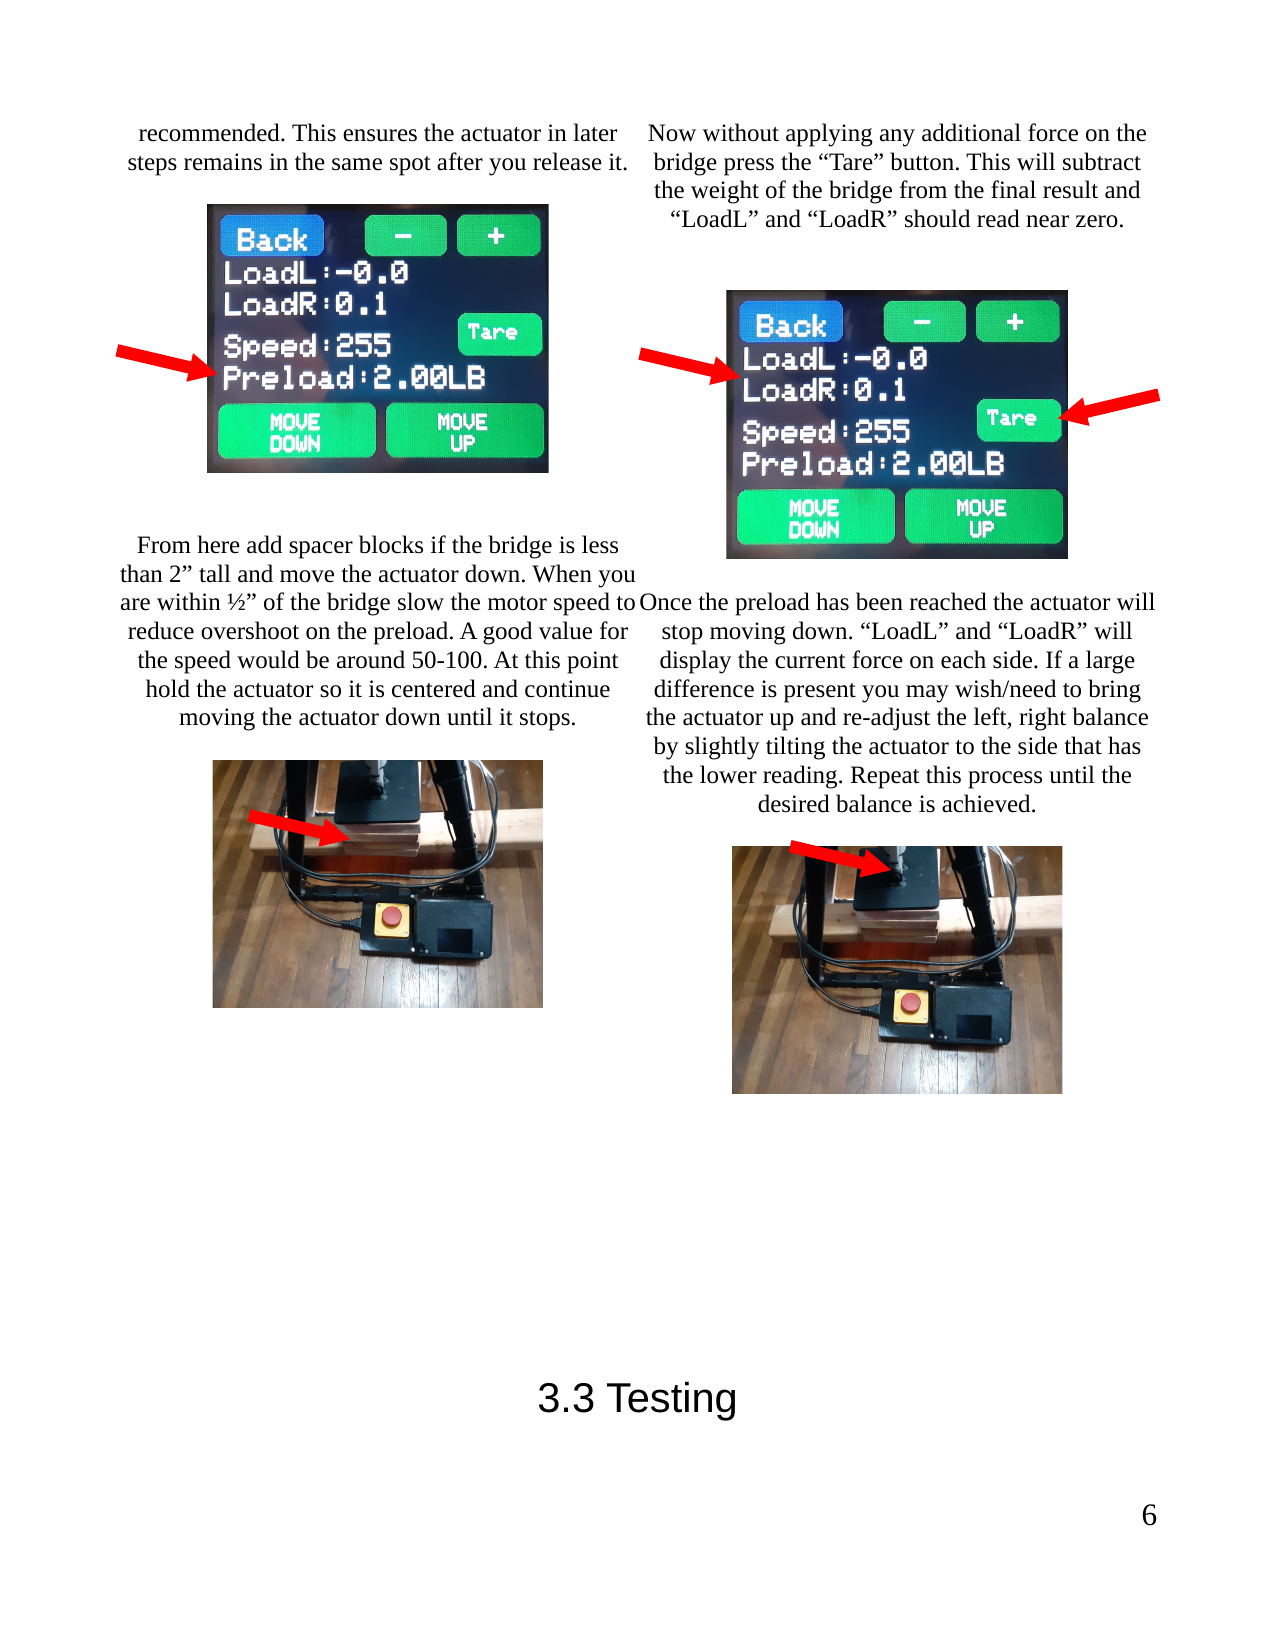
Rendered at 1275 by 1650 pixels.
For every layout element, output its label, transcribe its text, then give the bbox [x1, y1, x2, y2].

text From here add spacer blocks if the bridge is less than 2” tall and move the actuator down. When you are within ½” of the bridge slow the motor speed to reduce overshoot on the preload. A good value for the speed would be around 50-100. At this point hold the actuator so it is centered and continue moving the actuator down until it stops. [118, 530, 637, 731]
picture [732, 846, 1063, 1094]
subtitle 3.3 Testing [118, 1373, 1157, 1421]
picture [212, 760, 543, 1008]
text recommended. This ensures the actuator in later steps remains in the same spot after you release it. [118, 118, 637, 176]
text Now without applying any additional force on the bridge press the “Tare” button. This will subtract the weight of the bridge from the final result and “LoadL” and “LoadR” should read near zero. [637, 118, 1157, 233]
text Once the preload has been reached the actuator will stop moving down. “LoadL” and “LoadR” will display the current force on each side. If a large difference is present you may wish/need to bring the actuator up and re-adjust the left, right balance by slightly tilting the actuator to the side that has the lower reading. Repeat this process until the desired balance is achieved. [637, 587, 1157, 817]
picture [726, 290, 1068, 559]
picture [207, 204, 549, 473]
